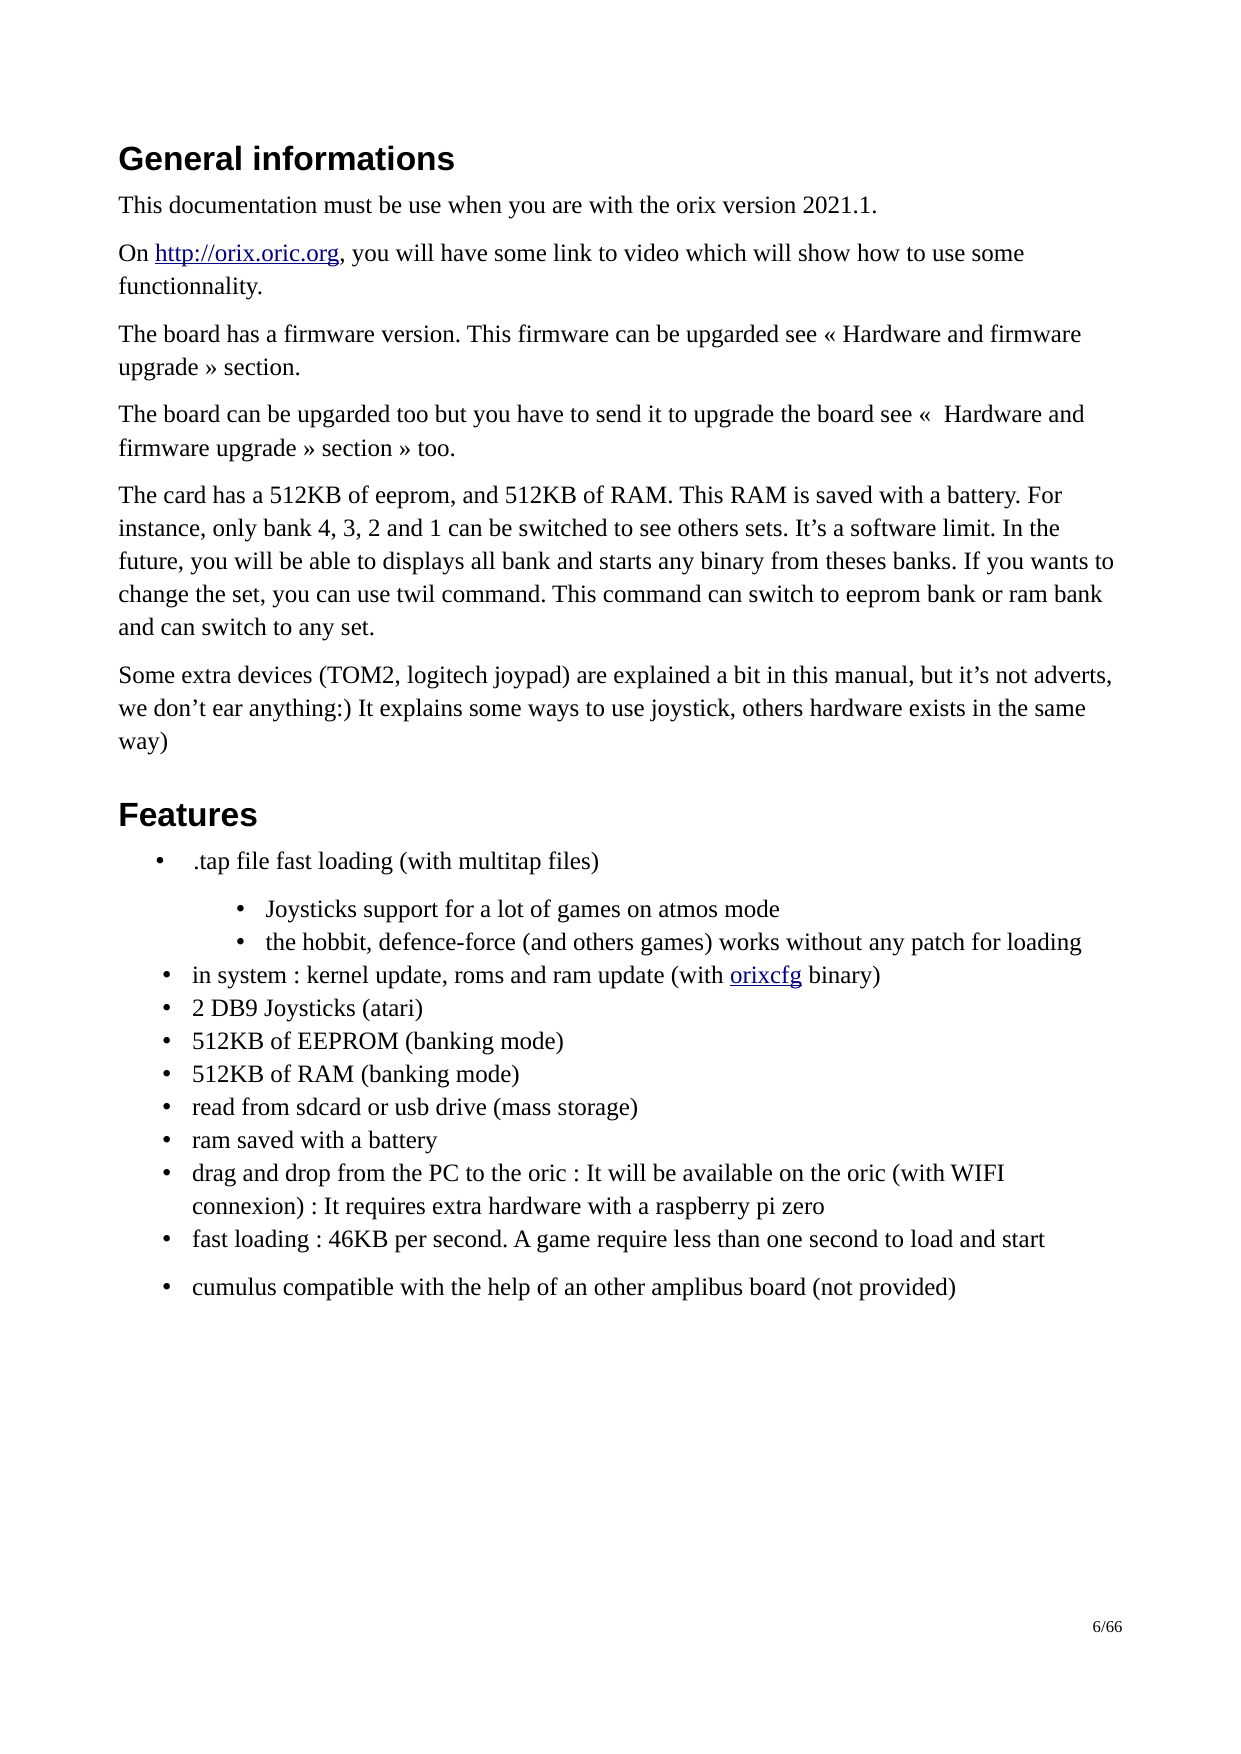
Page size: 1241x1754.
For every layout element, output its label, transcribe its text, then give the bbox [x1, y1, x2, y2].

subtitle Features [118, 795, 1122, 834]
list drag and drop from the PC to the oric : It will be available on the oric (with WIFI connexion) : It requires extra hardware with a raspberry pi zero [162, 1158, 1122, 1220]
list ram saved with a battery [162, 1125, 1122, 1154]
text Some extra devices (TOM2, logitech joypad) are explained a bit in this manual, but it’s not adverts, we don’t ear anything:) It explains some ways to use joystick, others hardware exists in the same way) [118, 660, 1122, 755]
list 512KB of EEPROM (banking mode) [162, 1026, 1122, 1055]
list read from sdcard or usb drive (mass storage) [162, 1092, 1122, 1121]
text This documentation must be use when you are with the orix version 2021.1. [118, 190, 1122, 219]
text The board can be upgarded too but you have to send it to upgrade the board see « Hardware and firmware upgrade » section » too. [118, 399, 1122, 461]
subtitle General informations [118, 139, 1122, 178]
text The card has a 512KB of eeprom, and 512KB of RAM. This RAM is saved with a battery. For instance, only bank 4, 3, 2 and 1 can be switched to see others sets. It’s a software limit. In the future, you will be able to displays all bank and starts any binary from theses banks. If you wants to change the set, you can use twil command. This command can switch to eeprom bank or ram bank and can switch to any set. [118, 480, 1122, 641]
text The board has a firmware version. This firmware can be upgarded see « Hardware and firmware upgrade » section. [118, 319, 1122, 381]
list cumulus compatible with the help of an other amplibus board (not provided) [162, 1272, 1122, 1301]
list the hobbit, defence-force (and others games) works without any patch for loading [236, 927, 1122, 956]
list 512KB of RAM (banking mode) [162, 1059, 1122, 1088]
list .tap file fast loading (with multitap files) [156, 846, 1122, 875]
text On http://orix.oric.org, you will have some link to video which will show how to use some functionnality. [118, 238, 1122, 300]
list fast loading : 46KB per second. A game require less than one second to load and start [162, 1224, 1122, 1253]
list in system : kernel update, roms and ram update (with orixcfg binary) [162, 960, 1122, 989]
list 2 DB9 Joysticks (atari) [162, 993, 1122, 1022]
list Joysticks support for a lot of games on atmos mode [236, 894, 1122, 923]
